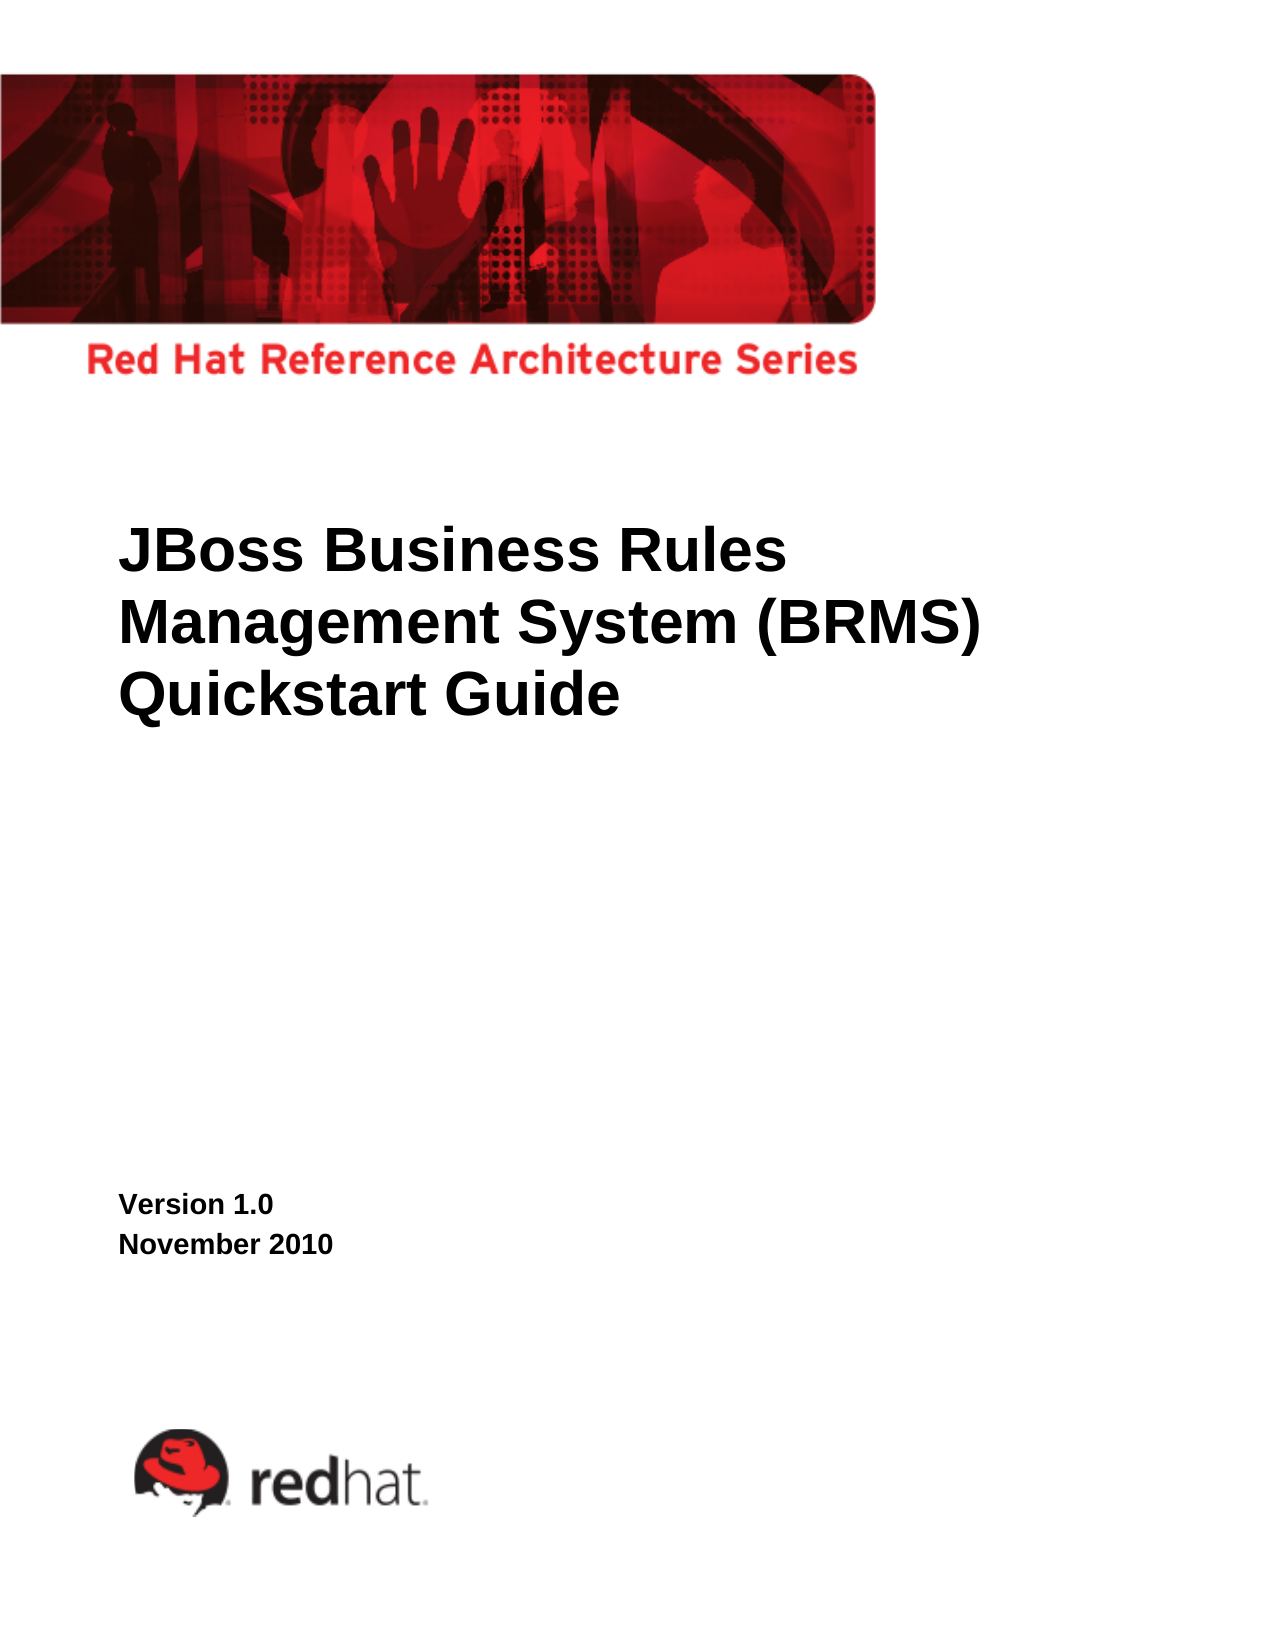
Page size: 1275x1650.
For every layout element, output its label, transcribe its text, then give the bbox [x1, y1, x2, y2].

text JBoss Business Rules Management System (BRMS) Quickstart Guide [118, 512, 1157, 728]
picture [0, 68, 880, 381]
text November 2010 [118, 1227, 1157, 1260]
text Version 1.0 [118, 1187, 1157, 1221]
picture [134, 1429, 430, 1517]
